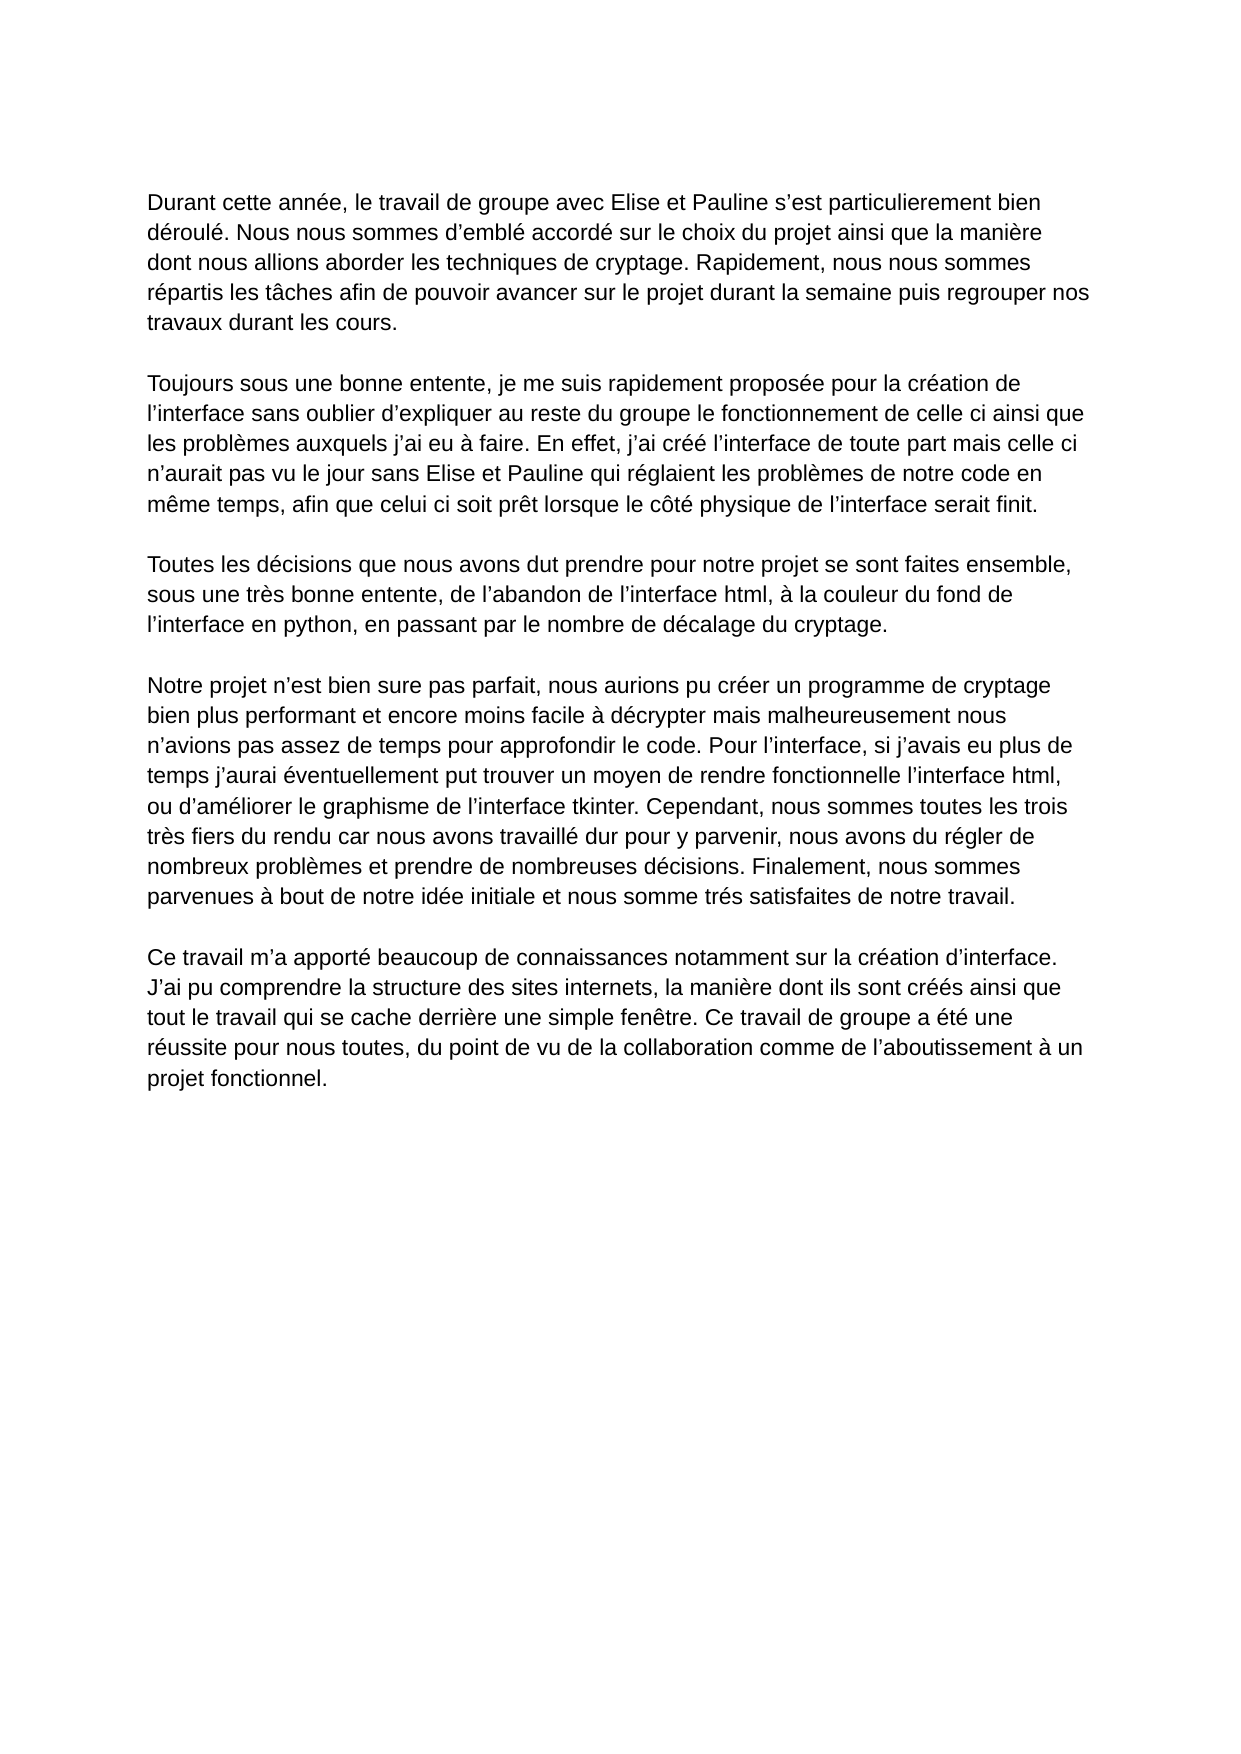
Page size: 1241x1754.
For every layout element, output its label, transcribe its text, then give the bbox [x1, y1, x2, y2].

text Ce travail m’a apporté beaucoup de connaissances notamment sur la création d’interface. J’ai pu comprendre la structure des sites internets, la manière dont ils sont créés ainsi que tout le travail qui se cache derrière une simple fenêtre. Ce travail de groupe a été une réussite pour nous toutes, du point de vu de la collaboration comme de l’aboutissement à un projet fonctionnel. [147, 944, 1090, 1091]
text Toutes les décisions que nous avons dut prendre pour notre projet se sont faites ensemble, sous une très bonne entente, de l’abandon de l’interface html, à la couleur du fond de l’interface en python, en passant par le nombre de décalage du cryptage. [147, 551, 1090, 638]
text Notre projet n’est bien sure pas parfait, nous aurions pu créer un programme de cryptage bien plus performant et encore moins facile à décrypter mais malheureusement nous n’avions pas assez de temps pour approfondir le code. Pour l’interface, si j’avais eu plus de temps j’aurai éventuellement put trouver un moyen de rendre fonctionnelle l’interface html, ou d’améliorer le graphisme de l’interface tkinter. Cependant, nous sommes toutes les trois très fiers du rendu car nous avons travaillé dur pour y parvenir, nous avons du régler de nombreux problèmes et prendre de nombreuses décisions. Finalement, nous sommes parvenues à bout de notre idée initiale et nous somme trés satisfaites de notre travail. [147, 672, 1090, 910]
text Toujours sous une bonne entente, je me suis rapidement proposée pour la création de l’interface sans oublier d’expliquer au reste du groupe le fonctionnement de celle ci ainsi que les problèmes auxquels j’ai eu à faire. En effet, j’ai créé l’interface de toute part mais celle ci n’aurait pas vu le jour sans Elise et Pauline qui réglaient les problèmes de notre code en même temps, afin que celui ci soit prêt lorsque le côté physique de l’interface serait finit. [147, 370, 1090, 517]
text Durant cette année, le travail de groupe avec Elise et Pauline s’est particulierement bien déroulé. Nous nous sommes d’emblé accordé sur le choix du projet ainsi que la manière dont nous allions aborder les techniques de cryptage. Rapidement, nous nous sommes répartis les tâches afin de pouvoir avancer sur le projet durant la semaine puis regrouper nos travaux durant les cours. [147, 188, 1090, 336]
